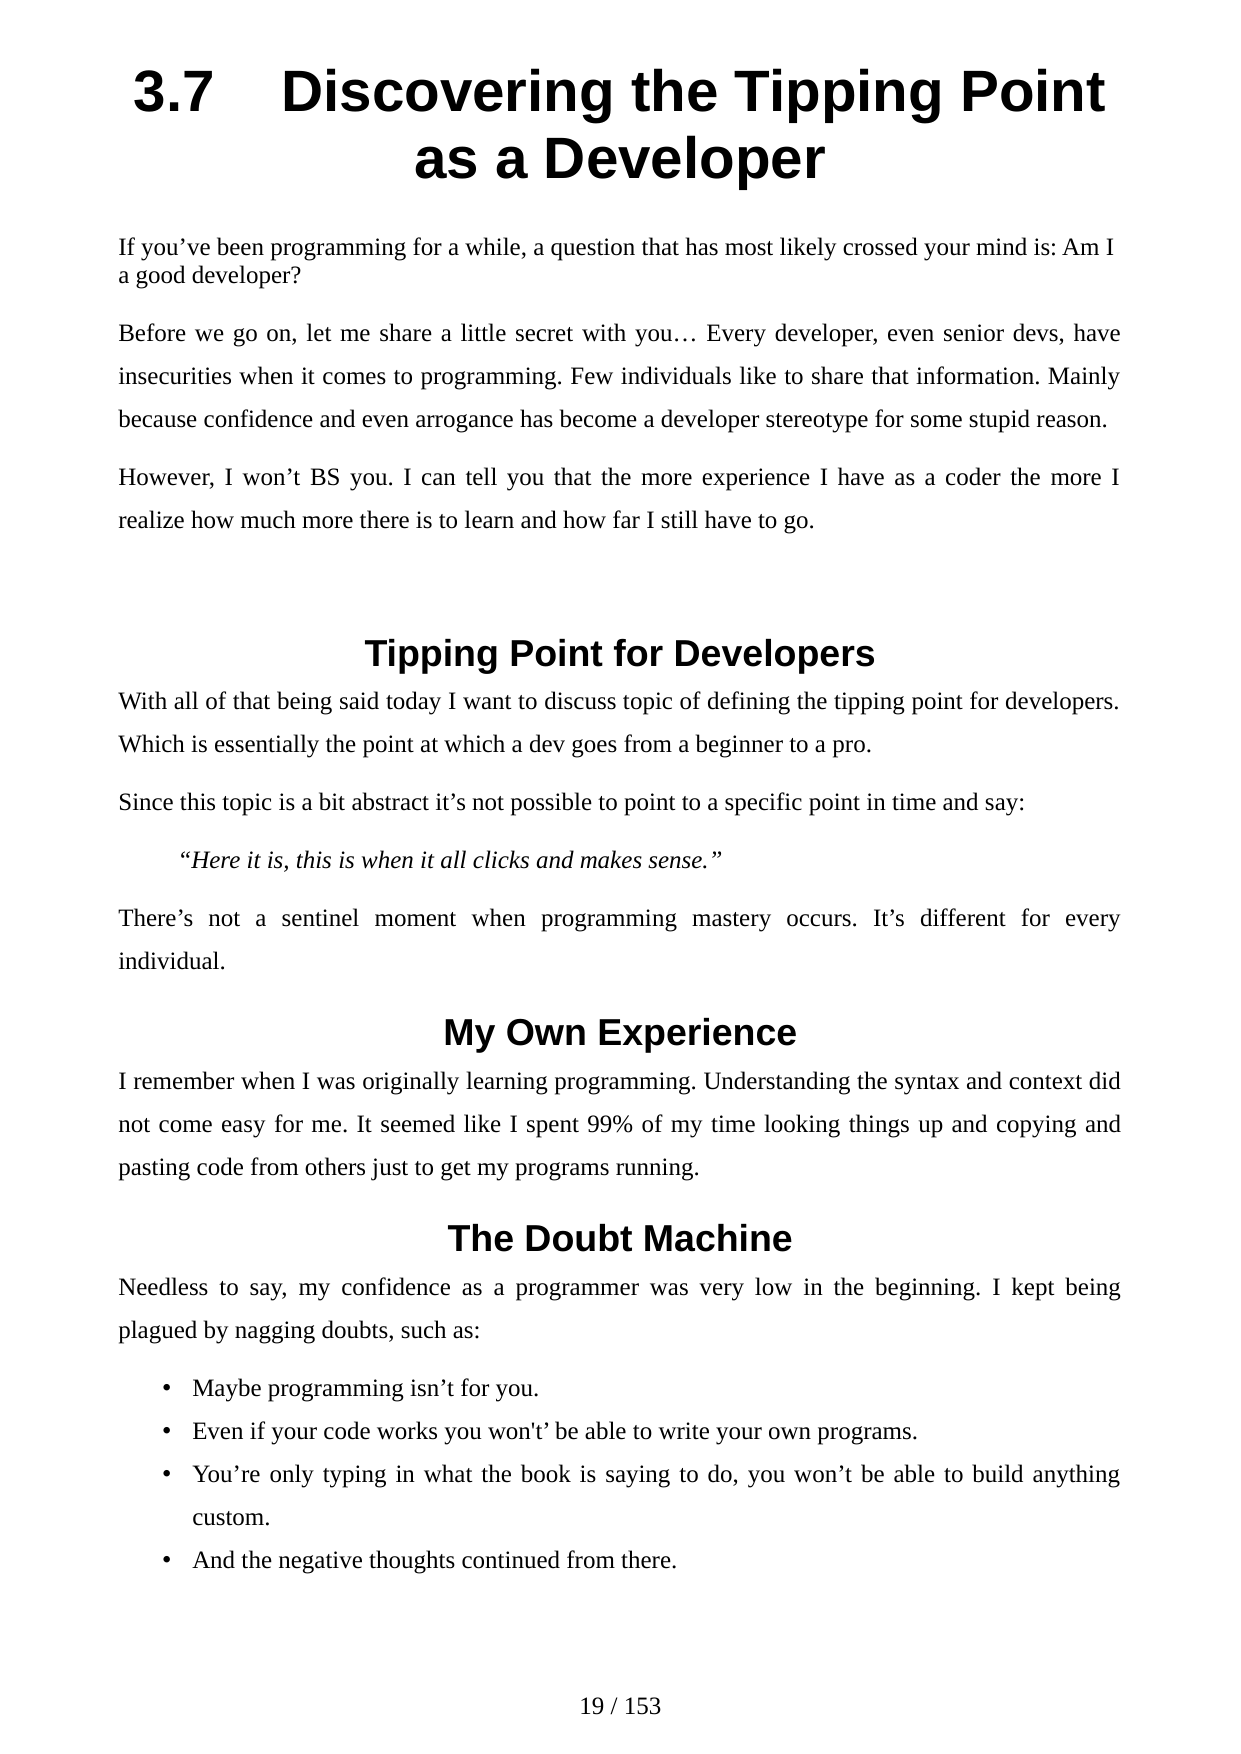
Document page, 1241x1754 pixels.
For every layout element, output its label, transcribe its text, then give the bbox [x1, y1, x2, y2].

text Before we go on, let me share a little secret with you… Every developer, even senior devs, have insecurities when it comes to programming. Few individuals like to share that information. Mainly because confidence and even arrogance has become a developer stereotype for some stupid reason. [118, 318, 1122, 433]
text However, I won’t BS you. I can tell you that the more experience I have as a coder the more I realize how much more there is to learn and how far I still have to go. [118, 462, 1122, 534]
subtitle Tipping Point for Developers [118, 631, 1122, 674]
title 3.7 Discovering the Tipping Point as a Developer [118, 56, 1122, 190]
text If you’ve been programming for a while, a question that has most likely crossed your mind is: Am I a good developer? [118, 232, 1122, 289]
text There’s not a sentinel moment when programming mastery occurs. It’s different for every individual. [118, 903, 1122, 975]
text With all of that being said today I want to discuss topic of defining the tipping point for developers. Which is essentially the point at which a dev goes from a beginner to a pro. [118, 686, 1122, 758]
list Maybe programming isn’t for you. [162, 1373, 1122, 1401]
text “Here it is, this is when it all clicks and makes sense.” [177, 845, 1063, 874]
list You’re only typing in what the book is saying to do, you won’t be able to build anything custom. [162, 1459, 1122, 1531]
subtitle The Doubt Machine [118, 1216, 1122, 1259]
list And the negative thoughts continued from there. [162, 1545, 1122, 1574]
text Needless to say, my confidence as a programmer was very low in the beginning. I kept being plagued by nagging doubts, such as: [118, 1272, 1122, 1344]
list Even if your code works you won't’ be able to write your own programs. [162, 1416, 1122, 1444]
subtitle My Own Experience [118, 1010, 1122, 1053]
text Since this topic is a bit abstract it’s not possible to point to a specific point in time and say: [118, 787, 1122, 816]
text I remember when I was originally learning programming. Understanding the syntax and context did not come easy for me. It seemed like I spent 99% of my time looking things up and copying and pasting code from others just to get my programs running. [118, 1066, 1122, 1181]
